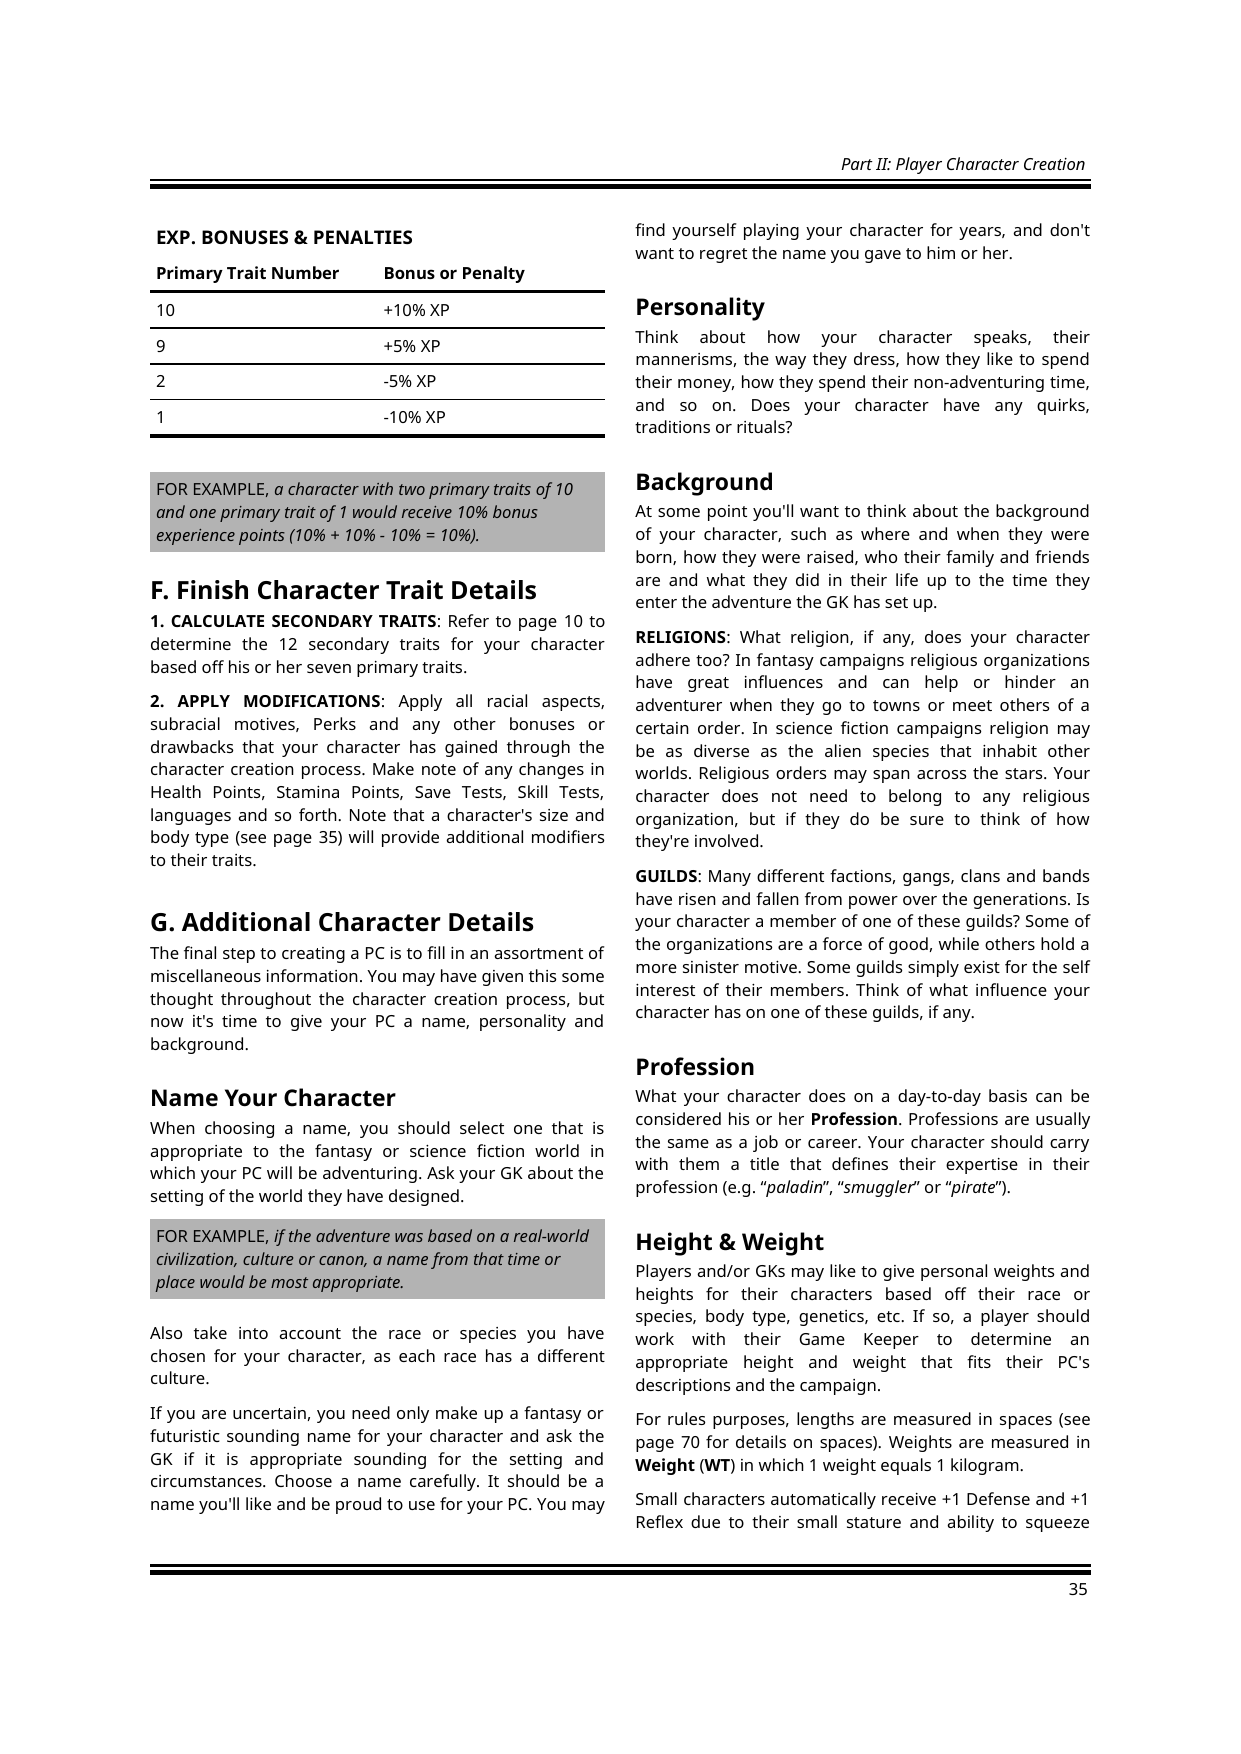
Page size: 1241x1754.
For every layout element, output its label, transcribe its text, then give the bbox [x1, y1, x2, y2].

text At some point you'll want to think about the background of your character, such as where and when they were born, how they were raised, who their family and friends are and what they did in their life up to the time they enter the adventure the GK has set up. [635, 500, 1091, 614]
text Height & Weight [635, 1225, 1091, 1257]
table_cell -5% XP [378, 365, 605, 398]
subtitle F. Finish Character Trait Details [150, 573, 605, 607]
text Also take into account the race or species you have chosen for your character, as each race has a different culture. [150, 1299, 605, 1390]
subtitle Personality [635, 291, 1091, 322]
text RELIGIONS: What religion, if any, does your character adhere too? In fantasy campaigns religious organizations have great influences and can help or hinder an adventurer when they go to towns or meet others of a certain order. In science fiction campaigns religion may be as diverse as the alien species that inhabit other worlds. Religious orders may span across the stars. Your character does not need to belong to any religious organization, but if they do be sure to think of how they're involved. [635, 626, 1091, 853]
table_header FOR EXAMPLE, if the adventure was based on a real-world civilization, culture or canon, a name from that time or place would be most appropriate. [150, 1219, 605, 1299]
table_cell Bonus or Penalty [378, 256, 605, 290]
subtitle Background [635, 466, 1091, 497]
table_cell Primary Trait Number [150, 256, 377, 290]
text When choosing a name, you should select one that is appropriate to the fantasy or science fiction world in which your PC will be adventuring. Ask your GK about the setting of the world they have designed. [150, 1116, 605, 1207]
subtitle Profession [635, 1051, 1091, 1082]
table_cell 10 [150, 293, 377, 327]
subtitle Name Your Character [150, 1082, 605, 1113]
text Small characters automatically receive +1 Defense and +1 Reflex due to their small stature and ability to squeeze [635, 1488, 1091, 1533]
table_cell +10% XP [378, 293, 605, 327]
text find yourself playing your character for years, and don't want to regret the name you gave to him or her. [635, 219, 1091, 264]
table_cell 2 [150, 365, 377, 398]
text The final step to creating a PC is to fill in an assortment of miscellaneous information. You may have given this some thought throughout the character creation process, but now it's time to give your PC a name, personality and background. [150, 942, 605, 1055]
text For rules purposes, lengths are measured in spaces (see page 49 for details on spaces). Weights are measured in Weight (WT) in which 1 weight equals 1 kilogram. [635, 1408, 1091, 1476]
table_cell +5% XP [378, 329, 605, 363]
text If you are uncertain, you need only make up a fantasy or futuristic sounding name for your character and ask the GK if it is appropriate sounding for the setting and circumstances. Choose a name carefully. It should be a name you'll like and be proud to use for your PC. You may [150, 1402, 605, 1515]
table_header FOR EXAMPLE, a character with two primary traits of 10 and one primary trait of 1 would receive 10% bonus experience points (10% + 10% - 10% = 10%). [150, 472, 605, 552]
text What your character does on a day-to-day basis can be considered his or her Profession. Professions are usually the same as a job or career. Your character should carry with them a title that defines their expertise in their profession (e.g. “paladin”, “smuggler” or “pirate”). [635, 1085, 1091, 1198]
text Players and/or GKs may like to give personal weights and heights for their characters based off their race or species, body type, genetics, etc. If so, a player should work with their Game Keeper to determine an appropriate height and weight that fits their PC's descriptions and the campaign. [635, 1260, 1091, 1396]
text 1. CALCULATE SECONDARY TRAITS: Refer to page 9 to determine the 12 secondary traits for your character based off his or her seven primary traits. [150, 610, 605, 678]
table_cell -10% XP [378, 400, 605, 434]
text Think about how your character speaks, their mannerisms, the way they dress, how they like to spend their money, how they spend their non-adventuring time, and so on. Does your character have any quirks, traditions or rituals? [635, 325, 1091, 439]
table_header EXP. Bonuses & Penalties [150, 219, 605, 256]
subtitle G. Additional Character Details [150, 904, 605, 939]
table_cell 1 [150, 400, 377, 434]
text GUILDS: Many different factions, gangs, clans and bands have risen and fallen from power over the generations. Is your character a member of one of these guilds? Some of the organizations are a force of good, while others hold a more sinister motive. Some guilds simply exist for the self interest of their members. Think of what influence your character has on one of these guilds, if any. [635, 865, 1091, 1024]
table_cell 9 [150, 329, 377, 363]
text 2. APPLY MODIFICATIONS: Apply all racial aspects, subracial motives, Perks and any other bonuses or drawbacks that your character has gained through the character creation process. Make note of any changes in Health Points, Stamina Points, Save Tests, Skill Tests, languages and so forth. Note that a character's size and body type (see page 29) will provide additional modifiers to their traits. [150, 690, 605, 872]
